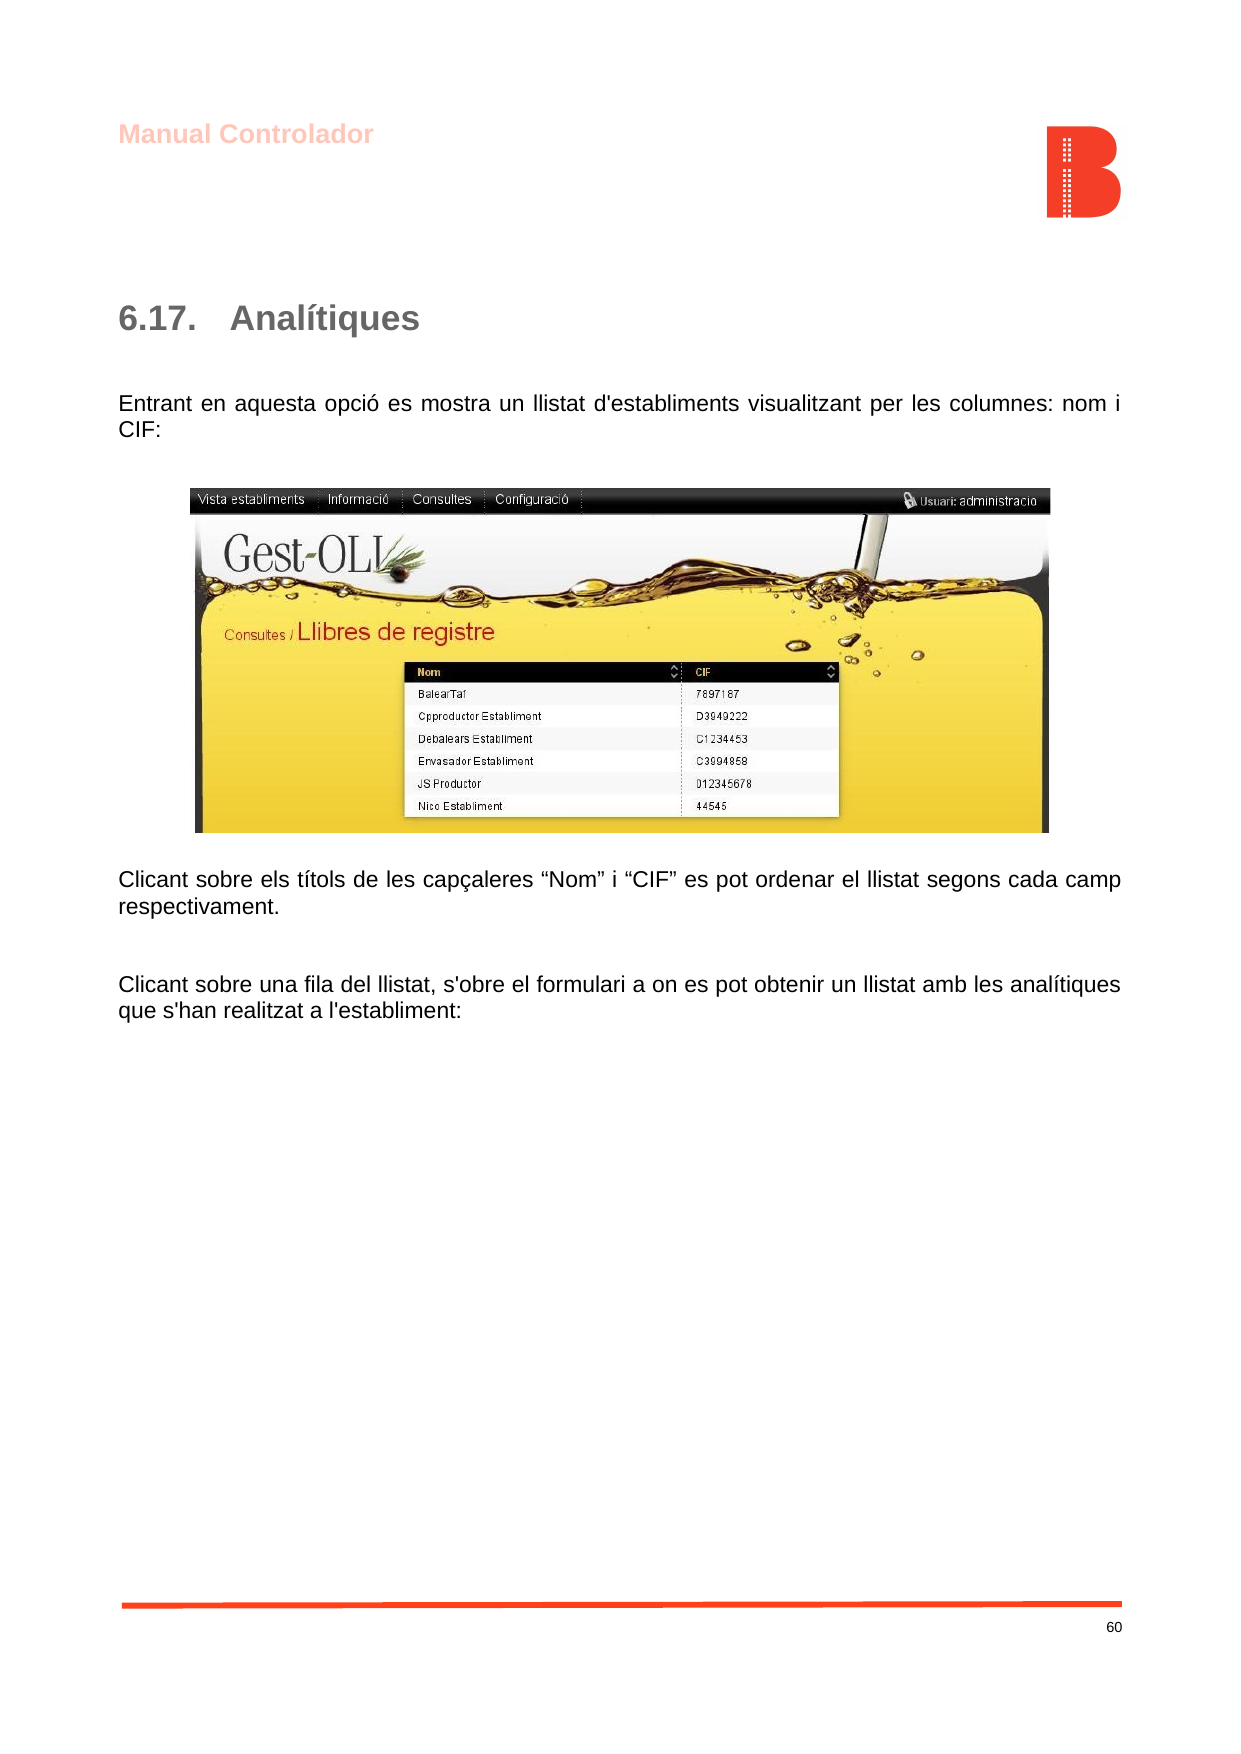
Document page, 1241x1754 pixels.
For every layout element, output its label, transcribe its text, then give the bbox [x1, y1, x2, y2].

text Entrant en aquesta opció es mostra un llistat d'establiments visualitzant per les columnes: nom i CIF: [118, 390, 1122, 442]
picture [190, 488, 1051, 833]
text Clicant sobre els títols de les capçaleres “Nom” i “CIF” es pot ordenar el llistat segons cada camp respectivament. [118, 866, 1122, 919]
subtitle Analítiques [118, 298, 1122, 338]
picture [1036, 124, 1130, 221]
text Clicant sobre una fila del llistat, s'obre el formulari a on es pot obtenir un llistat amb les analítiques que s'han realitzat a l'establiment: [118, 971, 1122, 1023]
